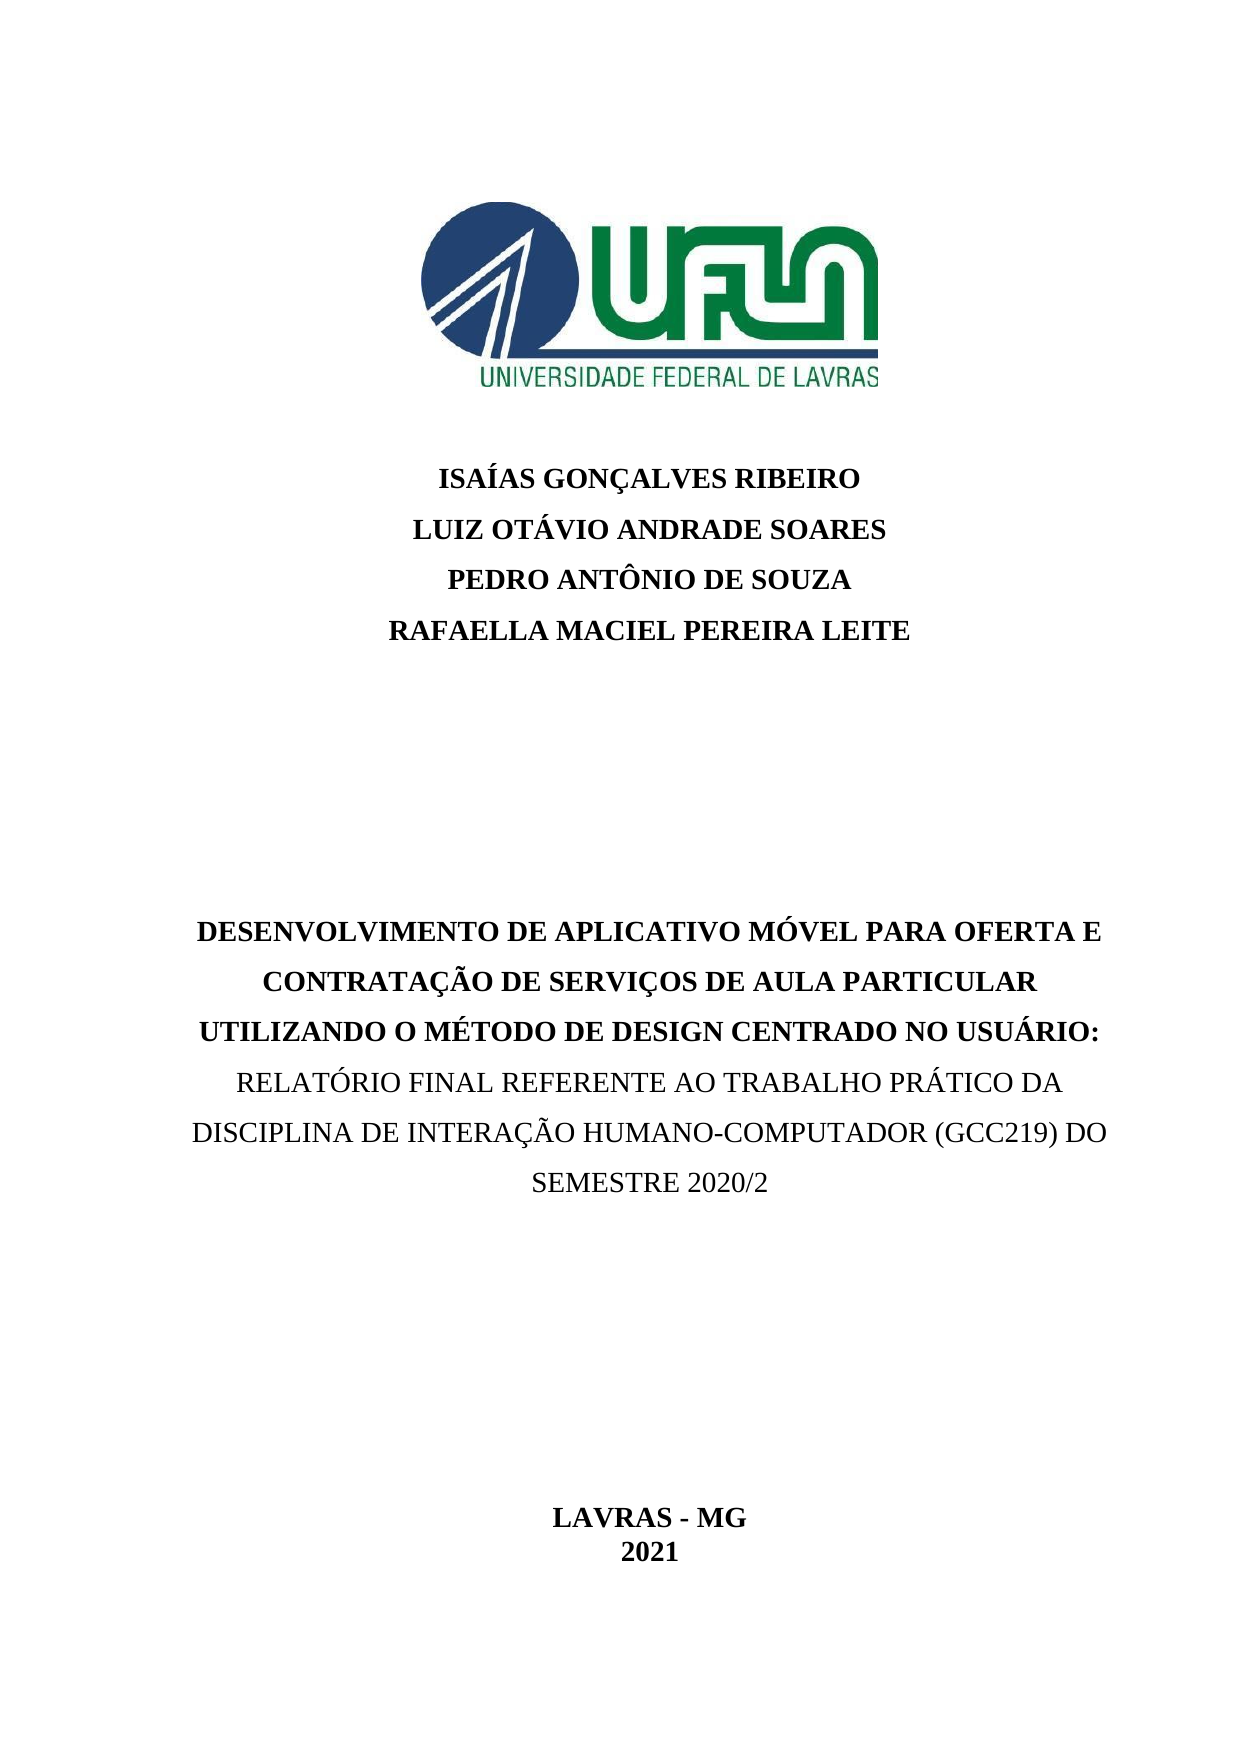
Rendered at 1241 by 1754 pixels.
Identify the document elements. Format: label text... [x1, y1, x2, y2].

text LAVRAS - MG [177, 1501, 1122, 1534]
text RAFAELLA MACIEL PEREIRA LEITE [177, 613, 1122, 646]
text LUIZ OTÁVIO ANDRADE SOARES [177, 512, 1122, 546]
picture [421, 202, 878, 387]
text 2021 [177, 1534, 1122, 1568]
text DESENVOLVIMENTO DE APLICATIVO MÓVEL PARA OFERTA E CONTRATAÇÃO DE SERVIÇOS DE AULA PARTICULAR UTILIZANDO O MÉTODO DE DESIGN CENTRADO NO USUÁRIO: RELATÓRIO FINAL REFERENTE AO TRABALHO PRÁTICO DA DISCIPLINA DE INTERAÇÃO HUMANO-COMPUTADOR (GCC219) DO SEMESTRE 2020/2 [177, 914, 1122, 1199]
text ISAÍAS GONÇALVES RIBEIRO [177, 462, 1122, 495]
text PEDRO ANTÔNIO DE SOUZA [177, 562, 1122, 596]
